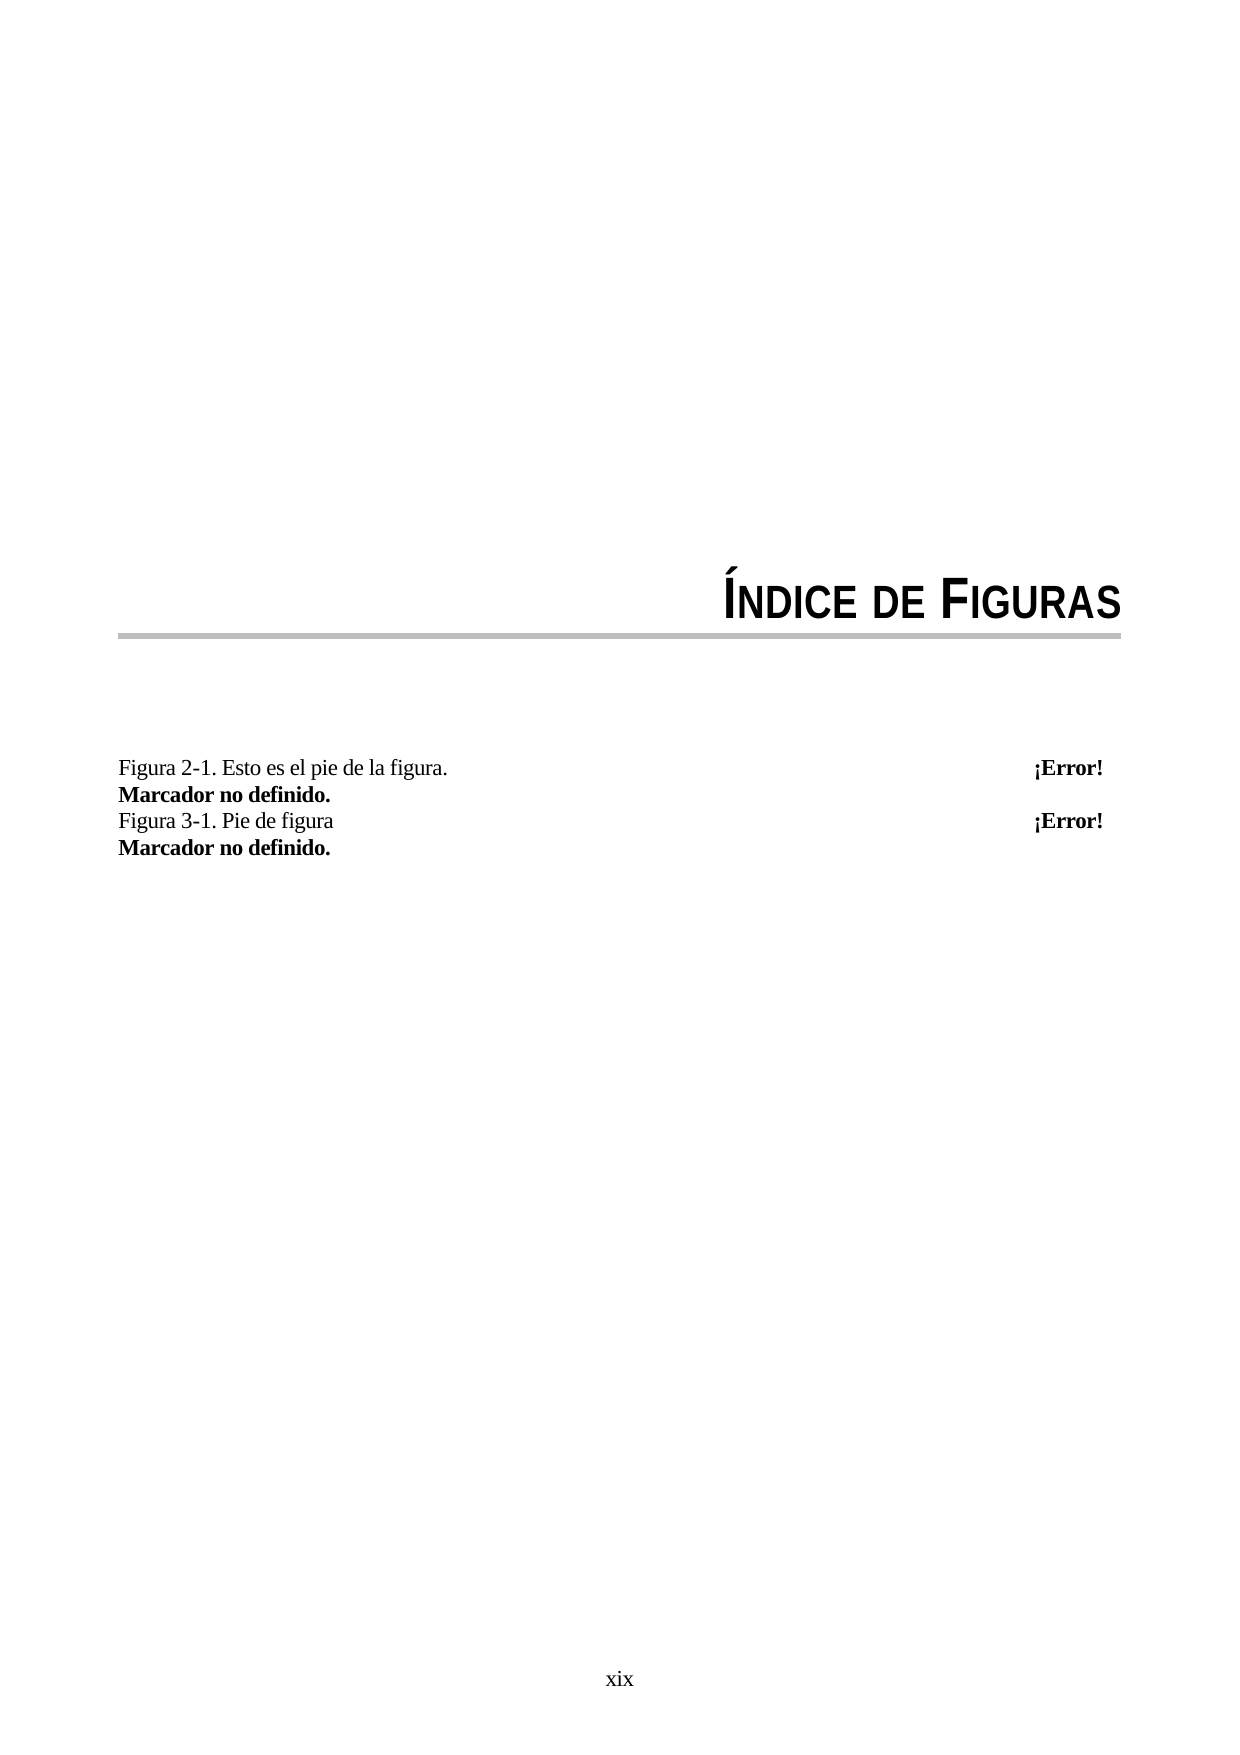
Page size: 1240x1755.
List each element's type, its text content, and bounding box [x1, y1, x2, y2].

text Figura 3‑1. Pie de figura ¡Error! Marcador no definido. [118, 807, 1121, 860]
subtitle Índice de Figuras [118, 564, 1121, 633]
text Figura 2‑1. Esto es el pie de la figura. ¡Error! Marcador no definido. [118, 754, 1121, 807]
